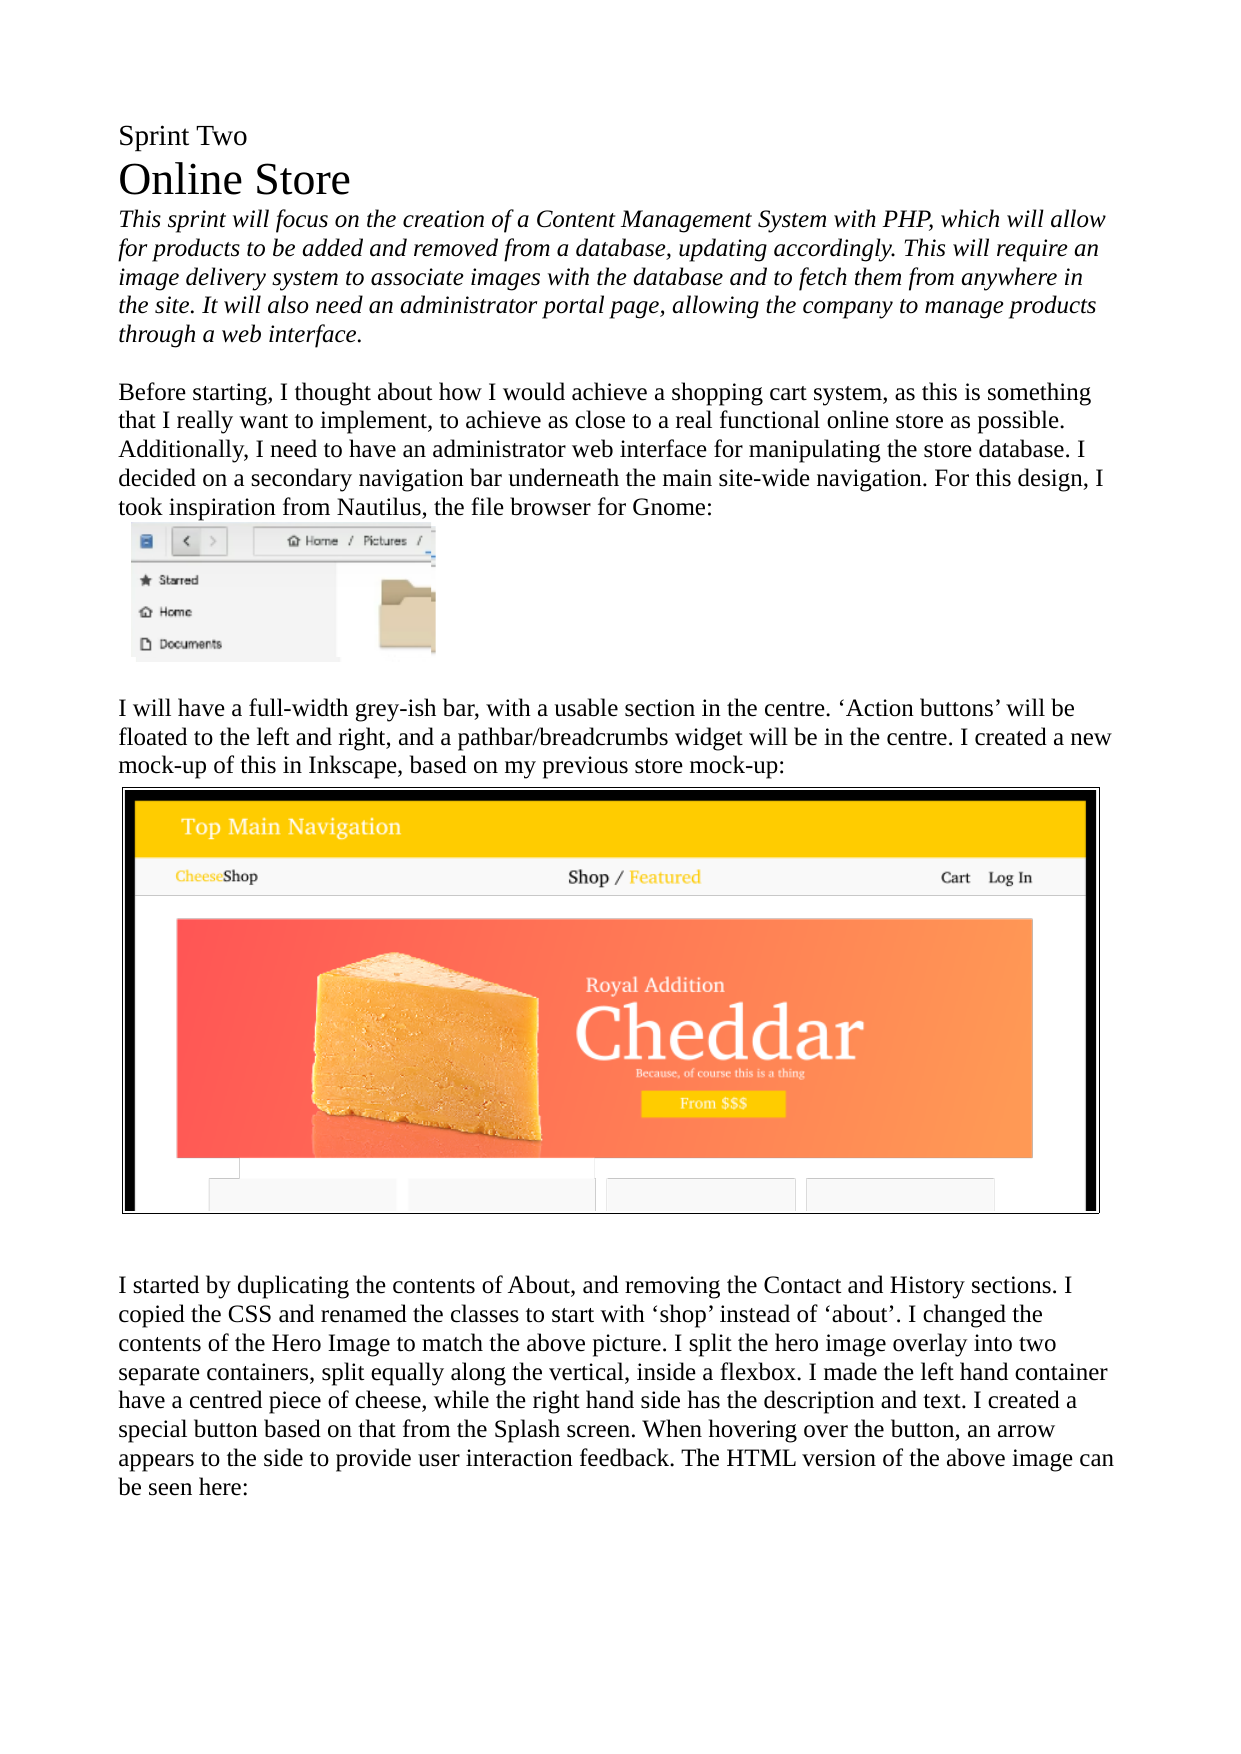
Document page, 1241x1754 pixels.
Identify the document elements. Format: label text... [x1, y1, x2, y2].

picture [131, 522, 436, 662]
text Online Store [118, 152, 1122, 204]
text Sprint Two [118, 118, 1122, 152]
text This sprint will focus on the creation of a Content Management System with PHP, which will allow for products to be added and removed from a database, updating accordingly. This will require an image delivery system to associate images with the database and to fetch them from anywhere in the site. It will also need an administrator portal page, allowing the company to manage products through a web interface. [118, 204, 1122, 348]
text I will have a full-width grey-ish bar, with a usable section in the centre. ‘Action buttons’ will be floated to the left and right, and a pathbar/breadcrumbs widget will be in the centre. I created a new mock-up of this in Inkscape, based on my previous store mock-up: [118, 693, 1122, 779]
text Before starting, I thought about how I would achieve a shopping cart system, as this is something that I really want to implement, to achieve as close to a real functional online store as possible. Additionally, I need to have an administrator web interface for manipulating the store database. I decided on a secondary navigation bar underneath the main site-wide navigation. For this design, I took inspiration from Nautilus, the file browser for Gnome: [118, 377, 1122, 521]
text I started by duplicating the contents of About, and removing the Contact and History sections. I copied the CSS and renamed the classes to start with ‘shop’ instead of ‘about’. I changed the contents of the Hero Image to match the above picture. I split the hero image overlay into two separate containers, split equally along the vertical, inside a flexbox. I made the left hand container have a centred piece of cheese, while the right hand side has the description and text. I created a special button based on that from the Splash screen. When hovering over the button, an arrow appears to the side to provide user interaction feedback. The HTML version of the above image can be seen here: [118, 1271, 1122, 1501]
picture [124, 790, 1097, 1211]
